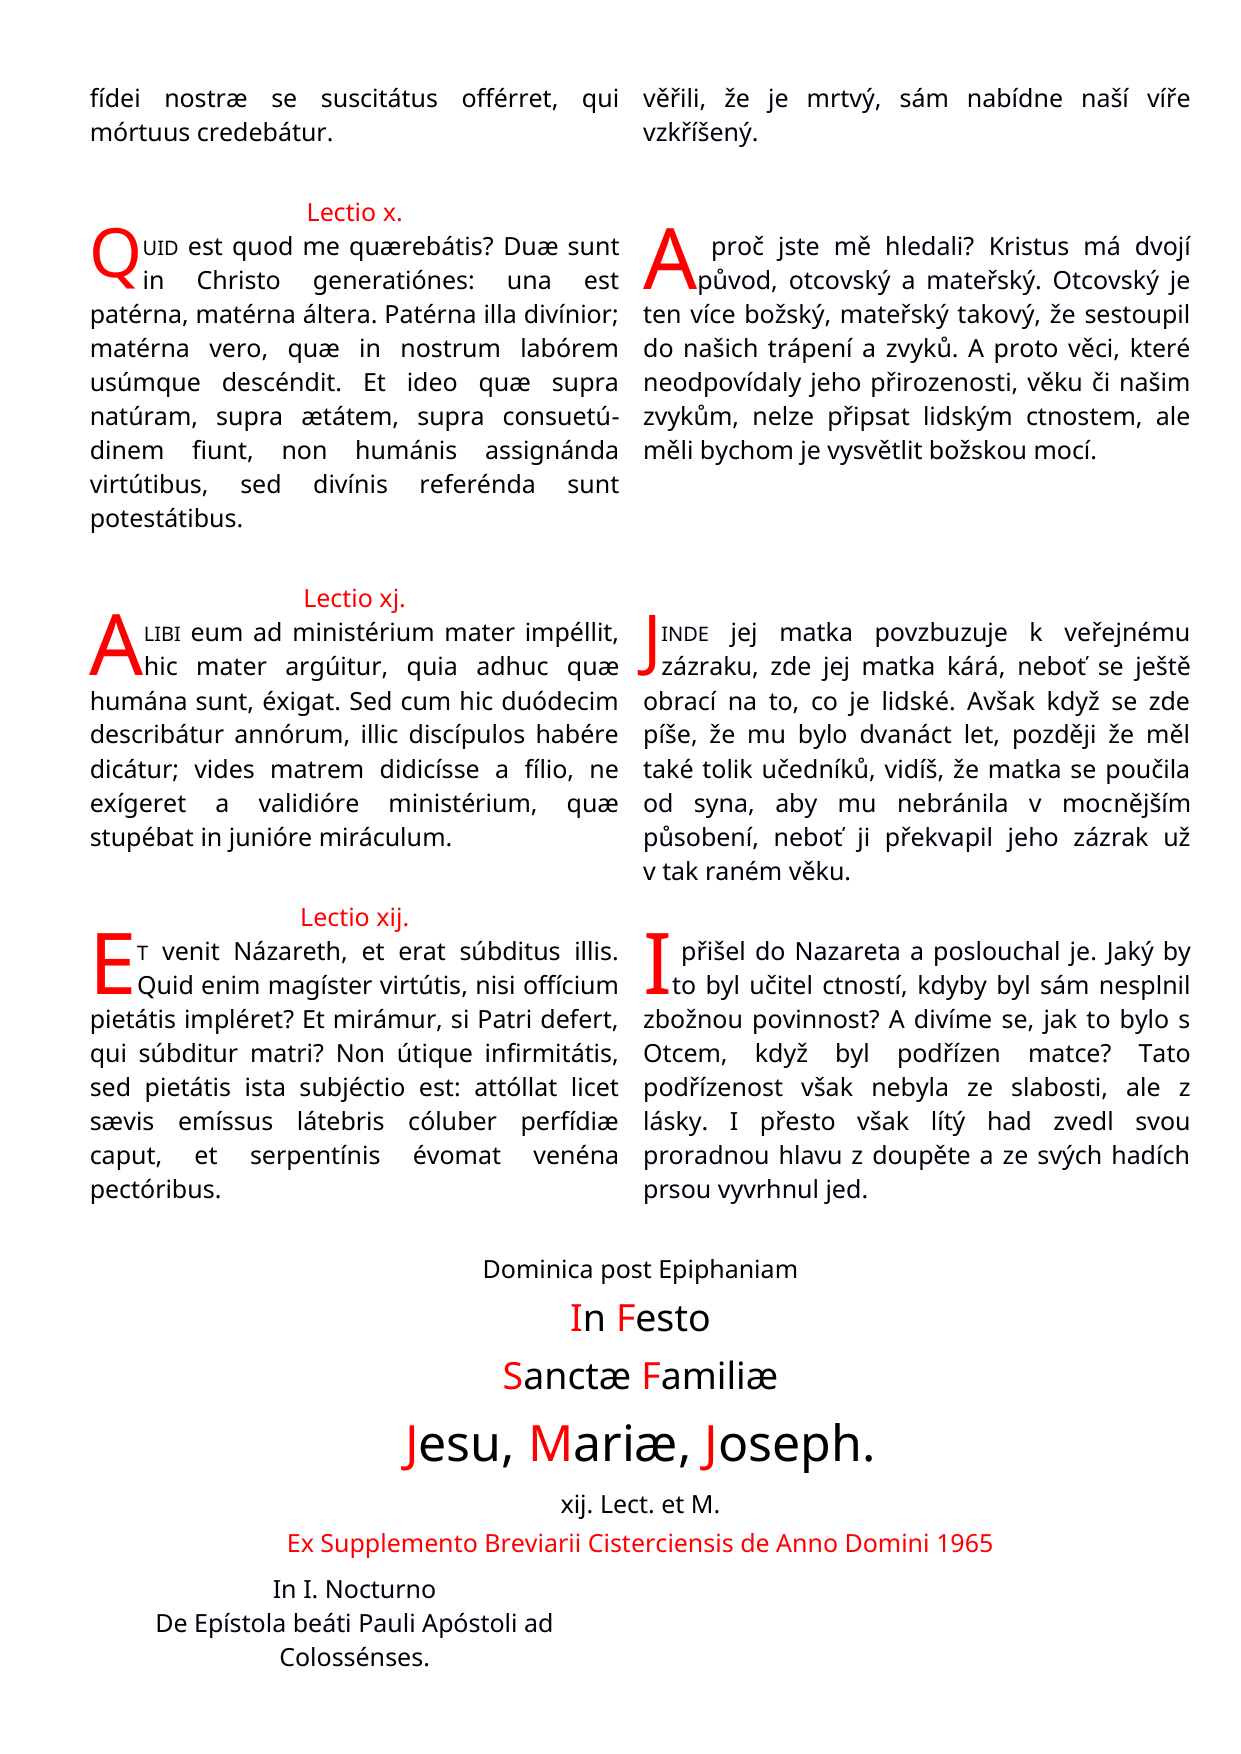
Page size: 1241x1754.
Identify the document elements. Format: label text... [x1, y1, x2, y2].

table_cell Lectio x. Quid est quod me quærebátis? Duæ sunt in Christo generatiónes: una est patérna, matérna áltera. Patérna illa divínior; matérna vero, quæ in nostrum labórem usúmque descéndit. Et ideo quæ supra natúram, supra ætátem, supra consuetú­dinem fiunt, non humánis assignánda virtútibus, sed divínis referénda sunt potestátibus. [78, 189, 631, 575]
table_cell Dominica post Epiphaniam In Festo Sanctæ Familiæ Jesu, Mariæ, Joseph. xij. Lect. et M. Ex Supplemento Breviarii Cisterciensis de Anno Domini 1965 [78, 1246, 1203, 1566]
table_cell Lectio xij. Et venit Názareth, et erat súbditus illis. Quid enim magíster virtútis, nisi offícium pietátis impléret? Et mirámur, si Patri defert, qui súbditur matri? Non útique infirmitátis, sed pietátis ista subjéctio est: attóllat licet sævis emíssus látebris cóluber perfídiæ caput, et serpentínis évomat venéna pectóribus. [78, 894, 631, 1246]
table_cell In III. Nocturno Léctio sancti Evangélii secúndum Lucam. Lectio ix. Cap. 2. Cum factus esset Jesus annórum duódecim, ascendéntibus illis Jerosólymam secúndum consuetúdinem diéi festi, consummatísque diébus, cum redírent, remánsit puer Jesus in Jerúsalem. Et réliqua. Homilía sancti Ambrósii Epíscopi. Lib. 2. in Cap. 2. Lucæ. A duodécimo anno, ut légimus, Domínicæ súmitur disputatiónis exórdium. Hic enim prædicándæ fídei evangelizántium númerus debebátur. Nec otióse ímmemor suórum secúndum carnem paréntum, qui secúndum carnem útique sapiéntia Dei implebátur et grátia, post tríduum reperítur in templo: ut esset indício, quia post tríduum triumphális illíus passiónis, in sede cœlésti, et honóre divíno, fídei nostræ se suscitátus offérret, qui mórtuus credebátur. [78, 74, 631, 188]
table_cell Když bylo Ježíšovi dvanáct let, vystoupili do Jerusaléma podle zvyku svátečního dne, a až se naplnily dny, kdy se vraceli, zůstal chlapec Ježíš v Jerusalémě. A ostatní. Ve dvanácti letech, jak čteme, mají svůj počátek učené debaty Páně. Dvanáct také musel být počet těch, kteří hlásali Evangelium a kázali o víře. Pán rozhodně nezahálel bez zájmu o své rodiče podle těla, on, který podle těla byl zajisté naplněn moudrostí a milostí Boží. Po třech dnech jej nalezli v chrámě. To mělo být náznakem, že po třech dnech svého vítězného utrpení, se na nebeském trůnu a v božské úctě ten, o němž věřili, že je mrtvý, sám nabídne naší víře vzkříšený. [631, 74, 1203, 188]
table_cell A proč jste mě hledali? Kristus má dvojí původ, otcovský a mateřský. Otcovský je ten více božský, mateřský takový, že sestoupil do našich trápení a zvyků. A proto věci, které neodpovídaly jeho přirozenosti, věku či našim zvykům, nelze připsat lidským ctnostem, ale měli bychom je vysvětlit božskou mocí. [631, 189, 1203, 575]
table_cell Lectio xj. Alibi eum ad ministérium mater impéllit, hic mater argúitur, quia adhuc quæ humána sunt, éxigat. Sed cum hic duódecim describátur annórum, illic discípulos habére dicátur; vides matrem didicísse a fílio, ne exígeret a validióre ministérium, quæ stupébat in junióre miráculum. [78, 575, 631, 893]
table_cell [631, 1566, 1203, 1680]
table_cell In I. Nocturno De Epístola beáti Pauli Apóstoli ad Colossénses. Lectio j. Cap. 3. Indúite vos ergo sicut elécti Dei, sancti, et dilécti, víscera misericórdiæ, benignitátem, humilitátem, modéstiam, patiéntiam: Supportántes ínvicem, et donántes vobismetípsis si quis advérsus áliquem habet querélam: sicut et Dóminus donávit vobis, ita et vos. Super ómnia autem hæc, charitátem habéte, quod est vínculum perfectiónis: Et pax Christi exsúltet in córdibus vestris, in qua et vocáti estis in uno córpore: et gráti estóte. Verbum Christi hábitet in vobis abundánter, in omni sapiéntia, docéntes, et commonéntes vosmetípsos, psalmis, hymnis et cánticis spirituálibus, in grátia cantántes in córdibus vestris Deo. [78, 1566, 631, 1680]
table_cell I přišel do Nazareta a poslouchal je. Jaký by to byl učitel ctností, kdyby byl sám nesplnil zbožnou povinnost? A divíme se, jak to bylo s Otcem, když byl podřízen matce? Tato podřízenost však nebyla ze slabosti, ale z lásky. I přesto však lítý had zvedl svou proradnou hlavu z doupěte a ze svých hadích prsou vyvrhnul jed. [631, 894, 1203, 1246]
table_cell Jinde jej matka povzbuzuje k veřejnému zázraku, zde jej matka kárá, neboť se ještě obrací na to, co je lidské. Avšak když se zde píše, že mu bylo dvanáct let, později že měl také tolik učedníků, vidíš, že matka se poučila od syna, aby mu nebránila v moc­nějším působení, neboť ji překvapil jeho zázrak už v tak raném věku. [631, 575, 1203, 893]
